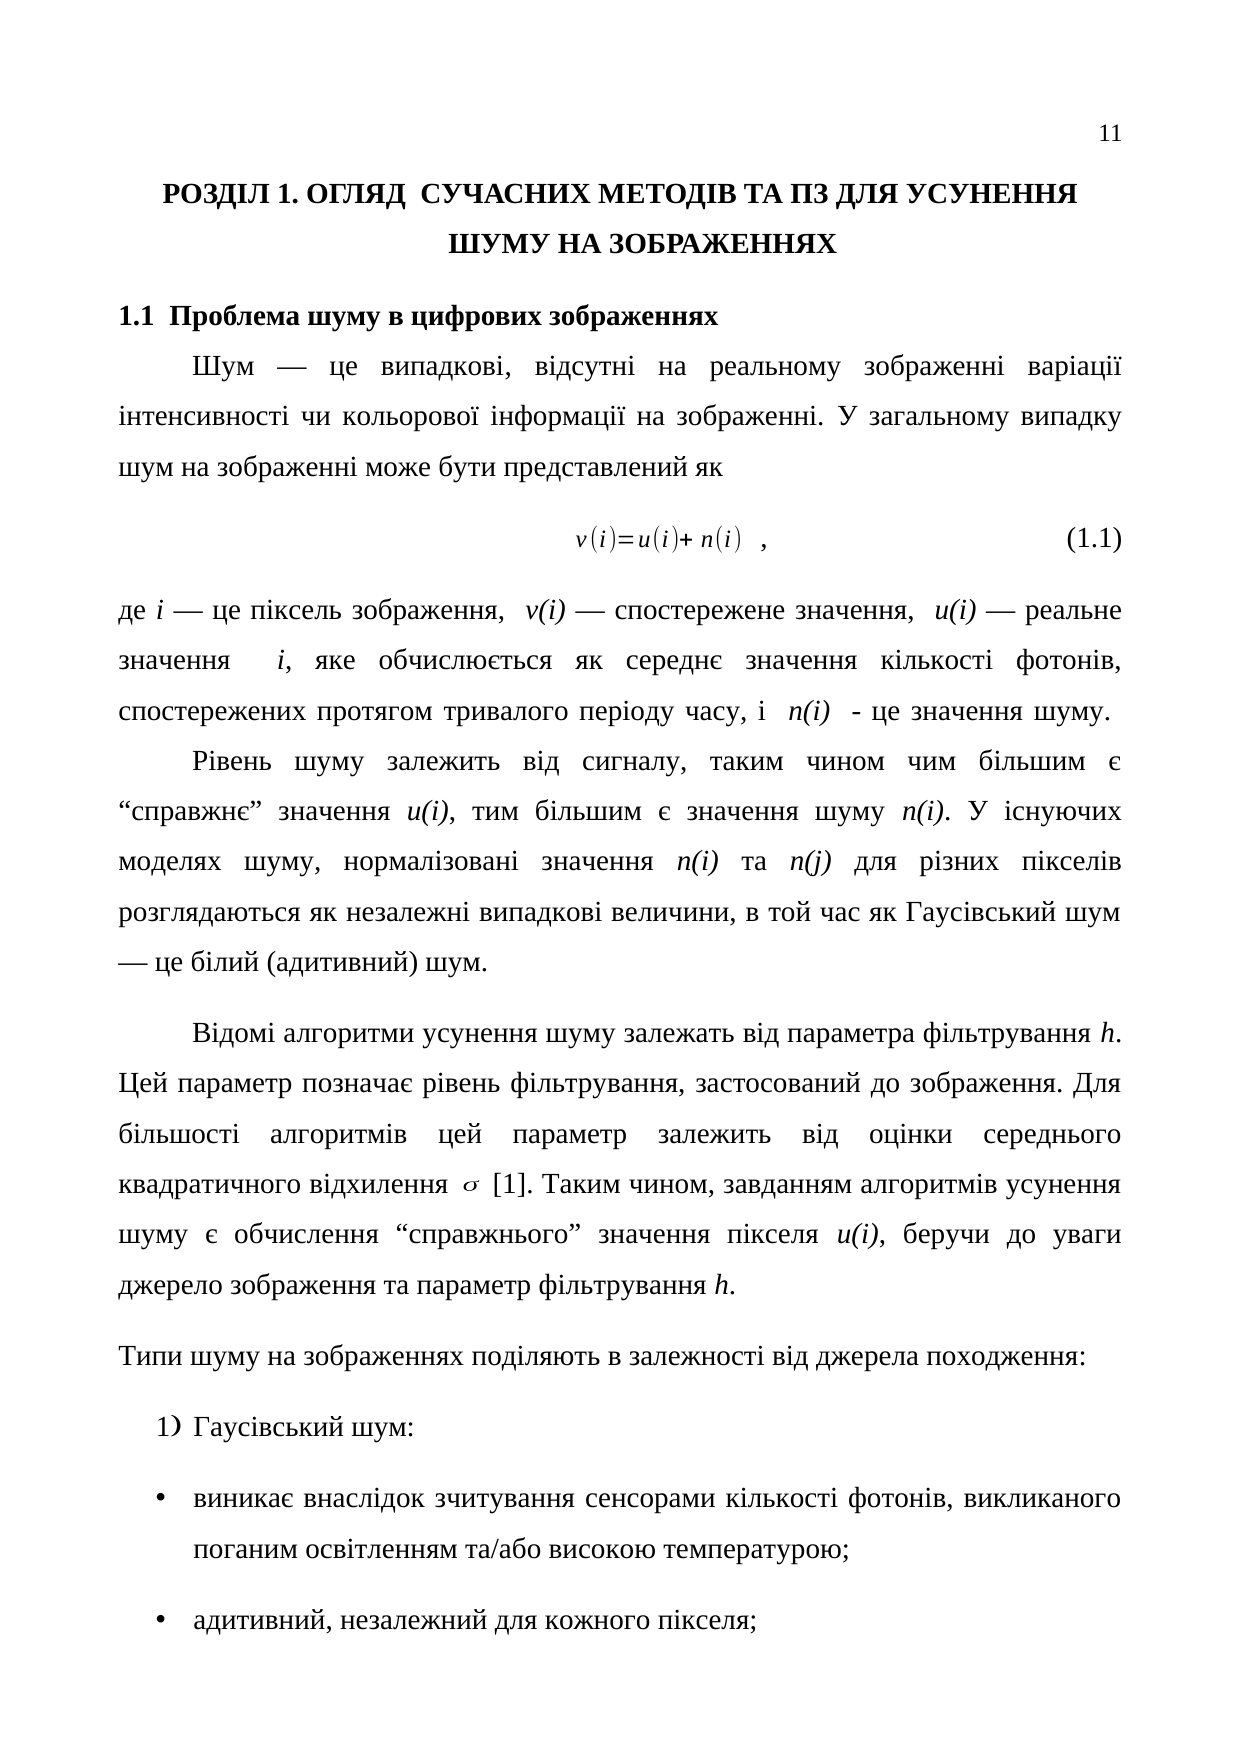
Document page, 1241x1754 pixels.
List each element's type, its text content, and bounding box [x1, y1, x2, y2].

subtitle 1.1 Проблема шуму в цифрових зображеннях [118, 298, 1122, 331]
text де i — це піксель зображення, v(i) — спостережене значення, u(i) — реальне значення i, яке обчислюється як середнє значення кількості фотонів, спостережених протягом тривалого періоду часу, і n(i) - це значення шуму. Рівень шуму залежить від сигналу, таким чином чим більшим є “справжнє” значення u(i), тим більшим є значення шуму n(i). У існуючих моделях шуму, нормалізовані значення n(i) та n(j) для різних пікселів розглядаються як незалежні випадкові величини, в той час як Гаусівський шум — це білий (адитивний) шум. [118, 592, 1122, 978]
subtitle РОЗДІЛ 1. ОГЛЯД СУЧАСНИХ МЕТОДІВ ТА ПЗ ДЛЯ УСУНЕННЯ ШУМУ НА ЗОБРАЖЕННЯХ [118, 176, 1122, 260]
list адитивний, незалежний для кожного пікселя; [156, 1602, 1122, 1636]
text Шум — це випадкові, відсутні на реальному зображенні варіації інтенсивності чи кольорової інформації на зображенні. У загальному випадку шум на зображенні може бути представлений як [118, 348, 1122, 482]
list Гаусівський шум: [156, 1409, 1122, 1443]
text Типи шуму на зображеннях поділяють в залежності від джерела походження: [118, 1338, 1122, 1372]
list виникає внаслідок зчитування сенсорами кількості фотонів, викликаного поганим освітленням та/або високою температурою; [156, 1480, 1122, 1564]
text Відомі алгоритми усунення шуму залежать від параметра фільтрування h. Цей параметр позначає рівень фільтрування, застосований до зображення. Для більшості алгоритмів цей параметр залежить від оцінки середнього квадратичного відхилення [1]. Таким чином, завданням алгоритмів усунення шуму є обчислення “справжнього” значення пікселя u(i), беручи до уваги джерело зображення та параметр фільтрування h. [118, 1015, 1122, 1300]
text , (1.1) [118, 520, 1122, 554]
